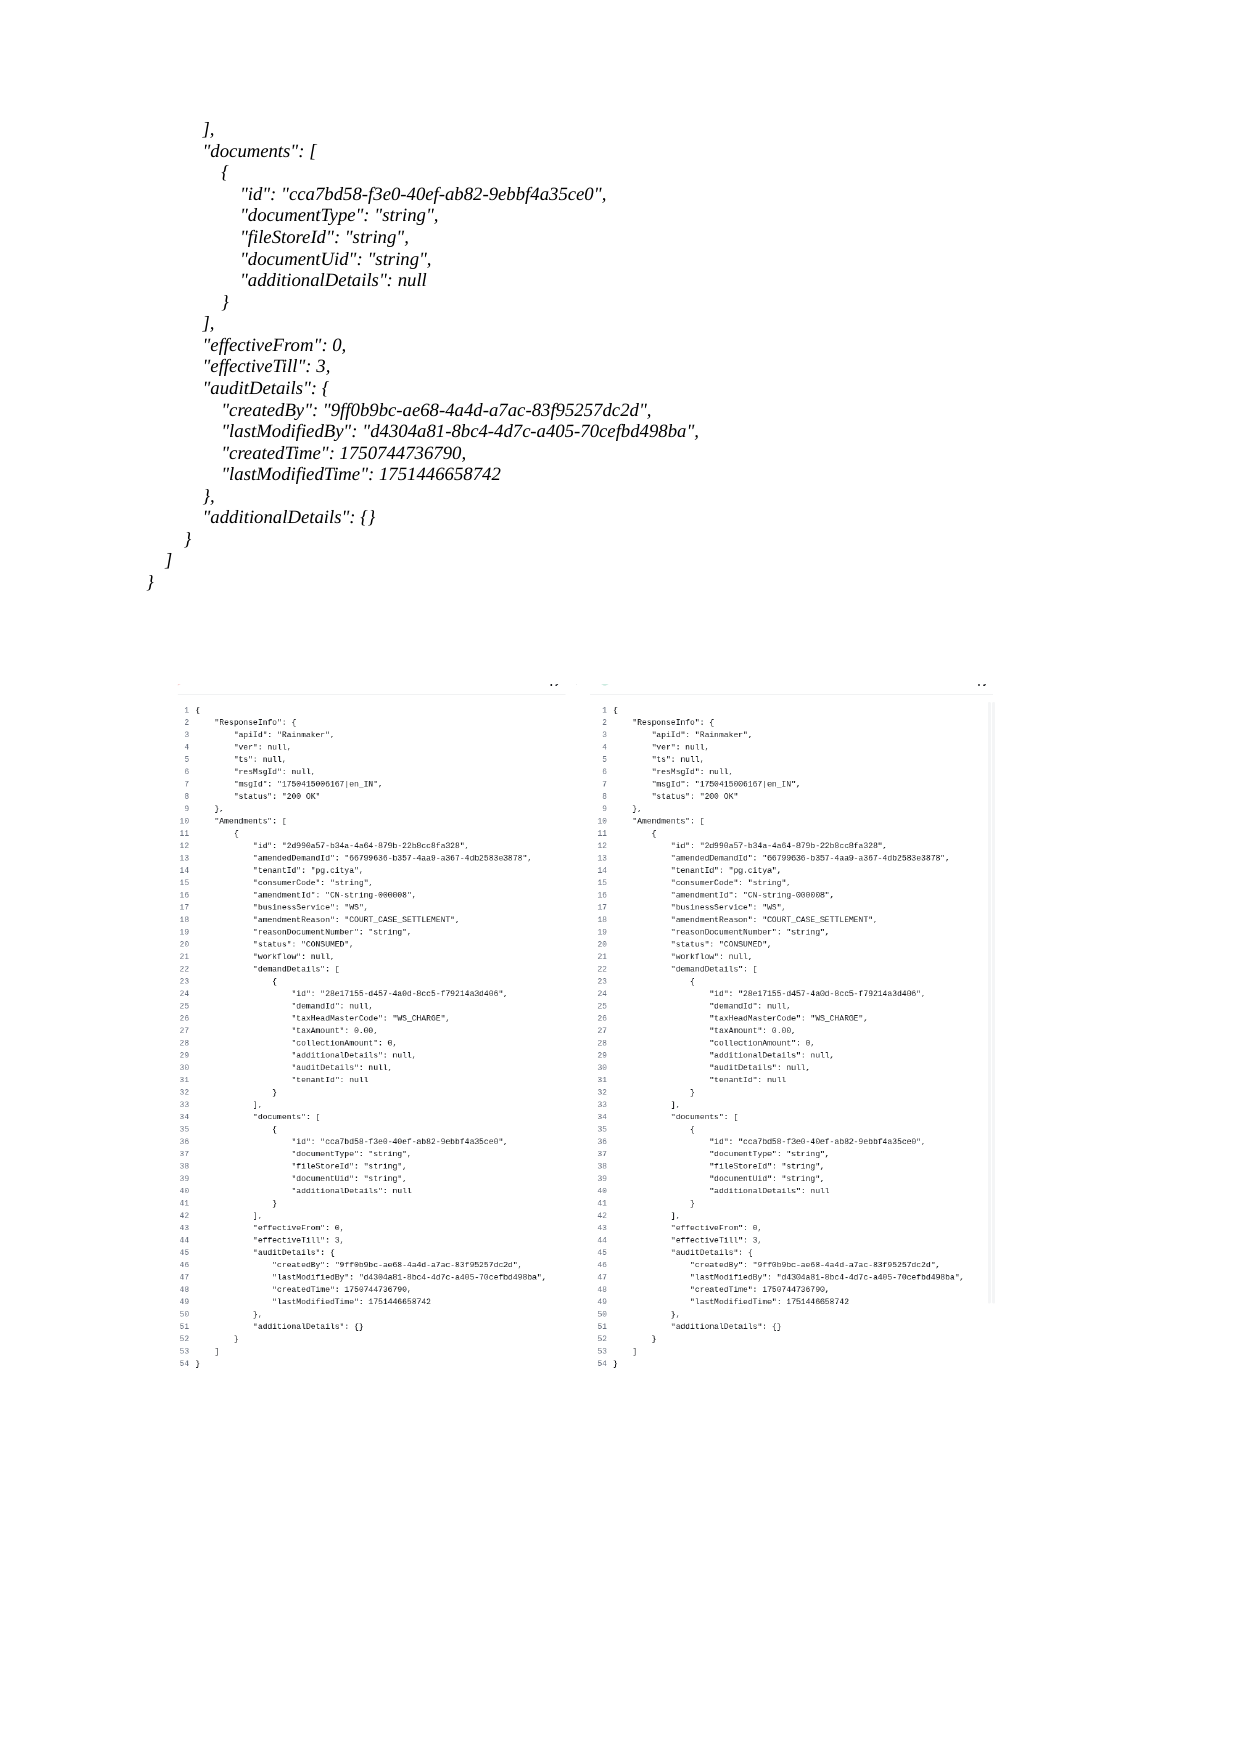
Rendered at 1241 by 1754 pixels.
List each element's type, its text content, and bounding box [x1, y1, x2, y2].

text "auditDetails": { [146, 377, 1122, 398]
text } [146, 571, 1122, 592]
text "fileStoreId": "string", [146, 226, 1122, 247]
text "createdBy": "9ff0b9bc-ae68-4a4d-a7ac-83f95257dc2d", [146, 398, 1122, 420]
text "lastModifiedTime": 1751446658742 [146, 463, 1122, 485]
text "effectiveFrom": 0, [146, 334, 1122, 355]
text ], [146, 312, 1122, 334]
text "documentType": "string", [146, 204, 1122, 226]
text }, [146, 485, 1122, 506]
text "id": "cca7bd58-f3e0-40ef-ab82-9ebbf4a35ce0", [146, 183, 1122, 204]
text { [146, 161, 1122, 183]
text "lastModifiedBy": "d4304a81-8bc4-4d7c-a405-70cefbd498ba", [146, 420, 1122, 442]
text ], [146, 118, 1122, 140]
text "documents": [ [146, 140, 1122, 161]
text "documentUid": "string", [146, 247, 1122, 269]
text } [146, 528, 1122, 549]
text ] [146, 549, 1122, 571]
picture [177, 684, 998, 1376]
text "createdTime": 1750744736790, [146, 442, 1122, 463]
text } [146, 291, 1122, 312]
text "effectiveTill": 3, [146, 355, 1122, 377]
text "additionalDetails": null [146, 269, 1122, 291]
text "additionalDetails": {} [146, 506, 1122, 528]
